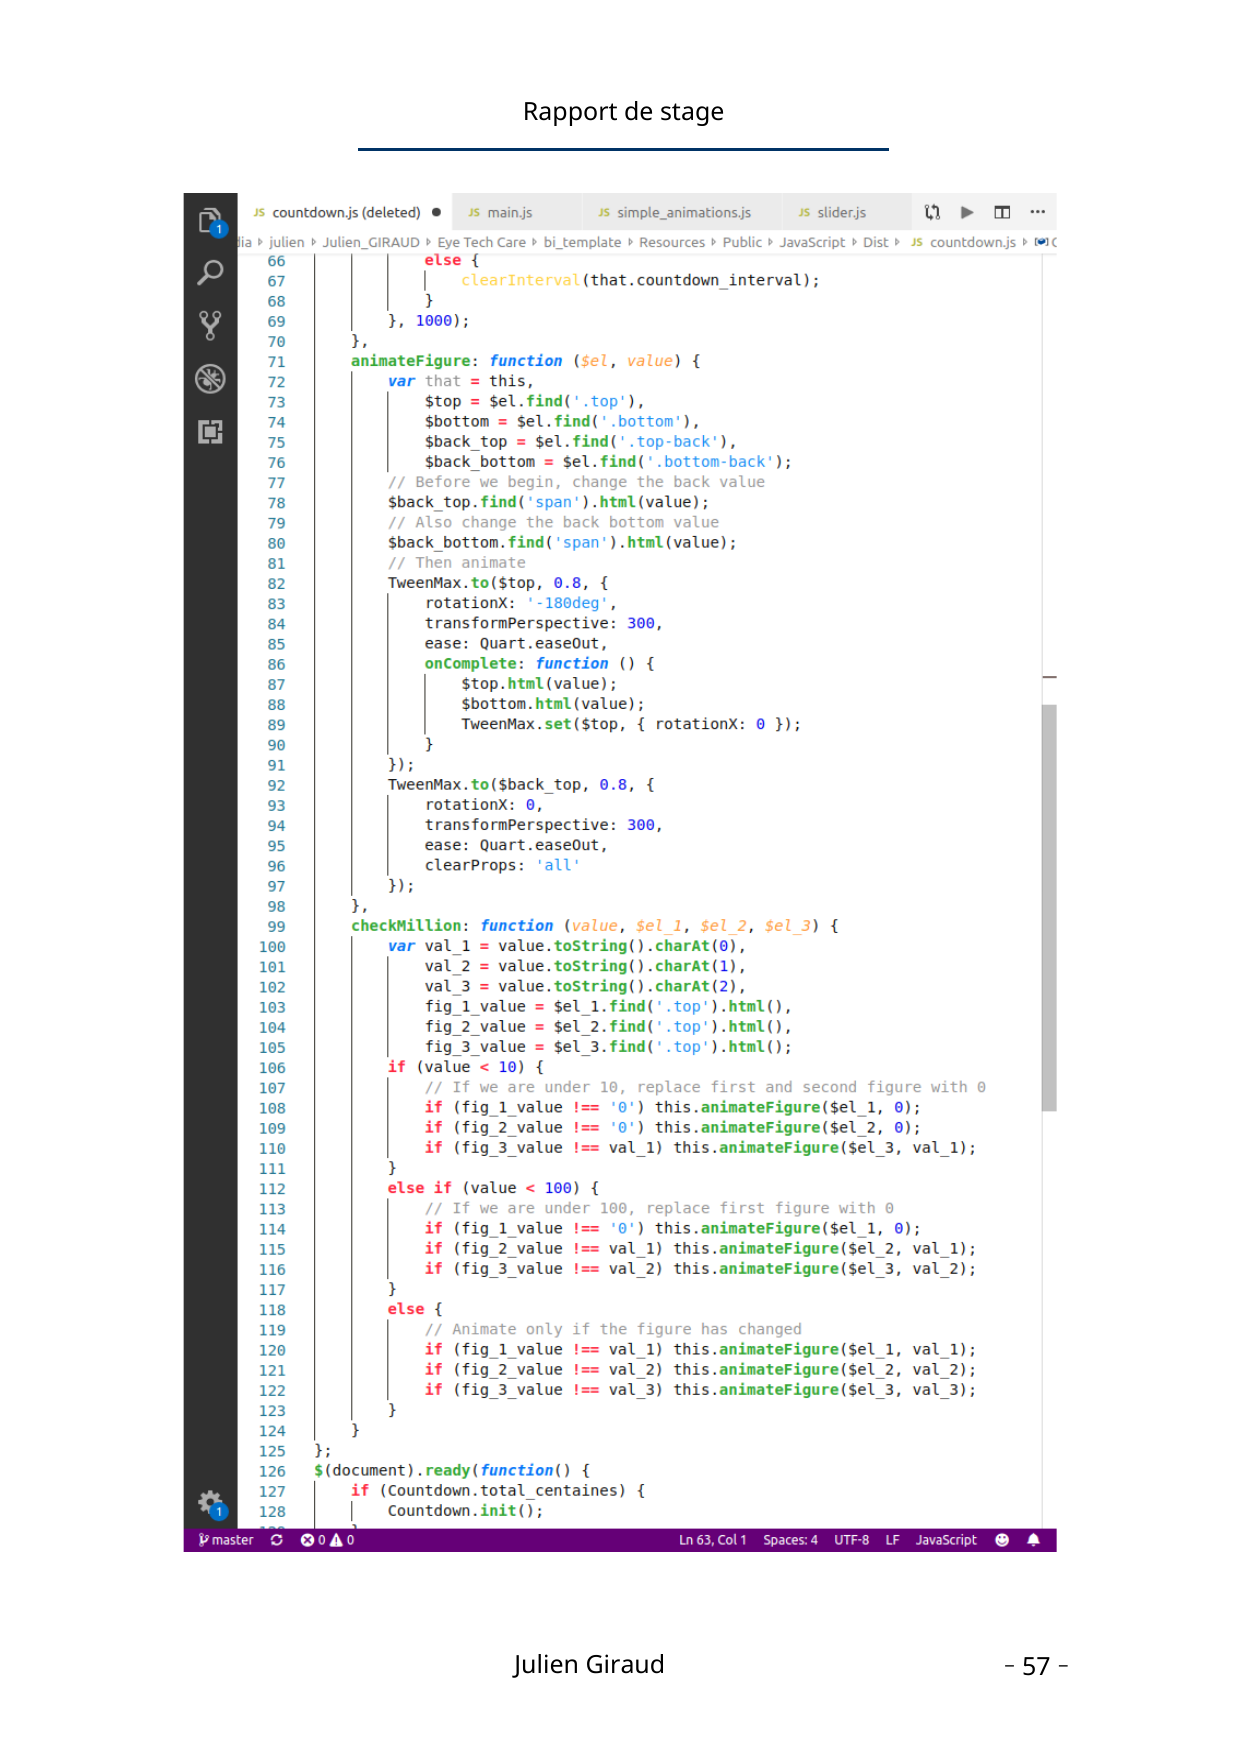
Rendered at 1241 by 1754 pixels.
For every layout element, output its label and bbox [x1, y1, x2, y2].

picture [183, 193, 1057, 1552]
